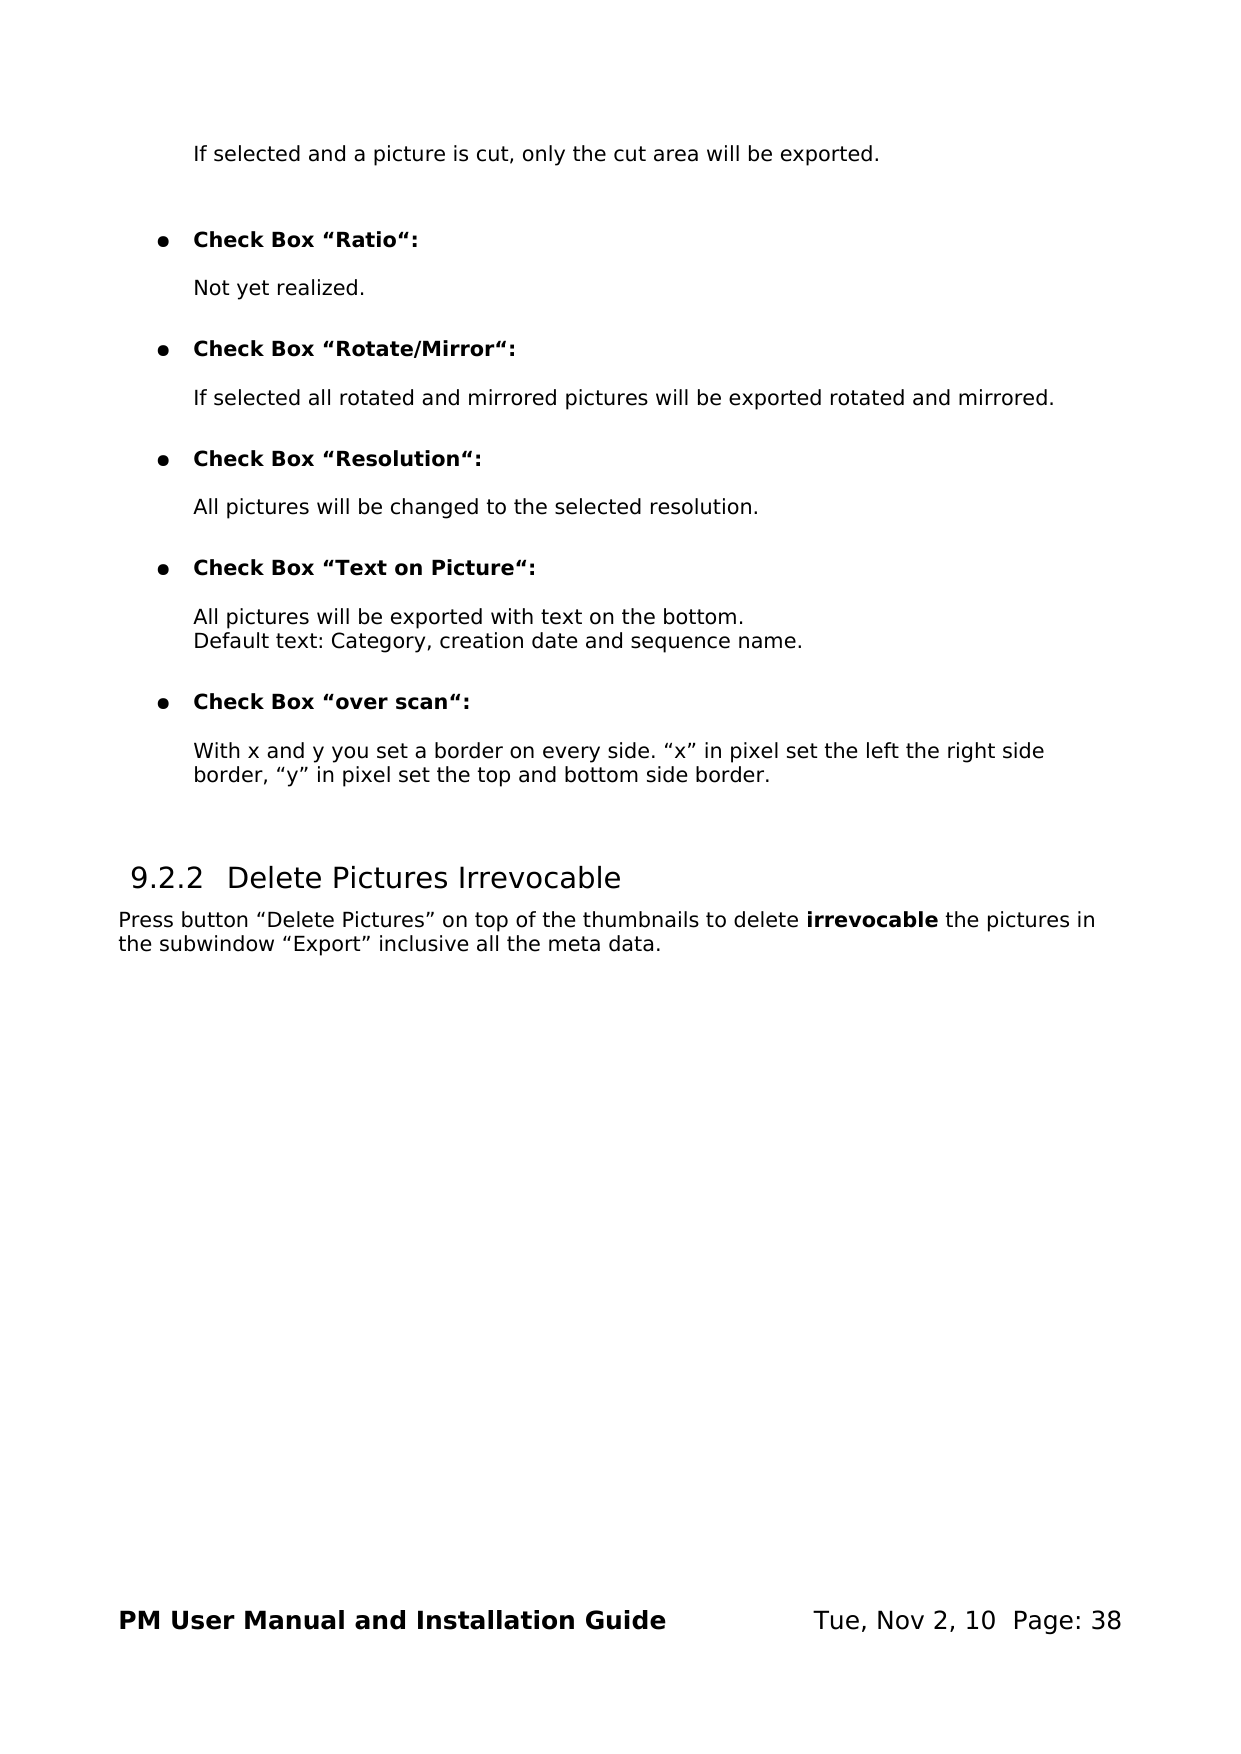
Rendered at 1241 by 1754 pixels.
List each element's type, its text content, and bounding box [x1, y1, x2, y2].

list Check Box “Ratio“: Not yet realized. [156, 228, 1122, 325]
list Check Box “over scan“: With x and y you set a border on every side. “x” in pixel set the left the right side border, “y” in pixel set the top and bottom side border. [156, 690, 1122, 787]
list Check Box “Resolution“: All pictures will be changed to the selected resolution. [156, 447, 1122, 544]
list Check Box “Text on Picture“: All pictures will be exported with text on the bottom. Default text: Category, creation date and sequence name. [156, 556, 1122, 678]
subtitle Delete Pictures Irrevocable [130, 862, 1122, 896]
list Check Box “Rotate/Mirror“: If selected all rotated and mirrored pictures will be exported rotated and mirrored. [156, 337, 1122, 434]
text Press button “Delete Pictures” on top of the thumbnails to delete irrevocable the pictures in the subwindow “Export” inclusive all the meta data. [118, 908, 1122, 957]
list If selected and a picture is cut, only the cut area will be exported. [156, 118, 1122, 215]
